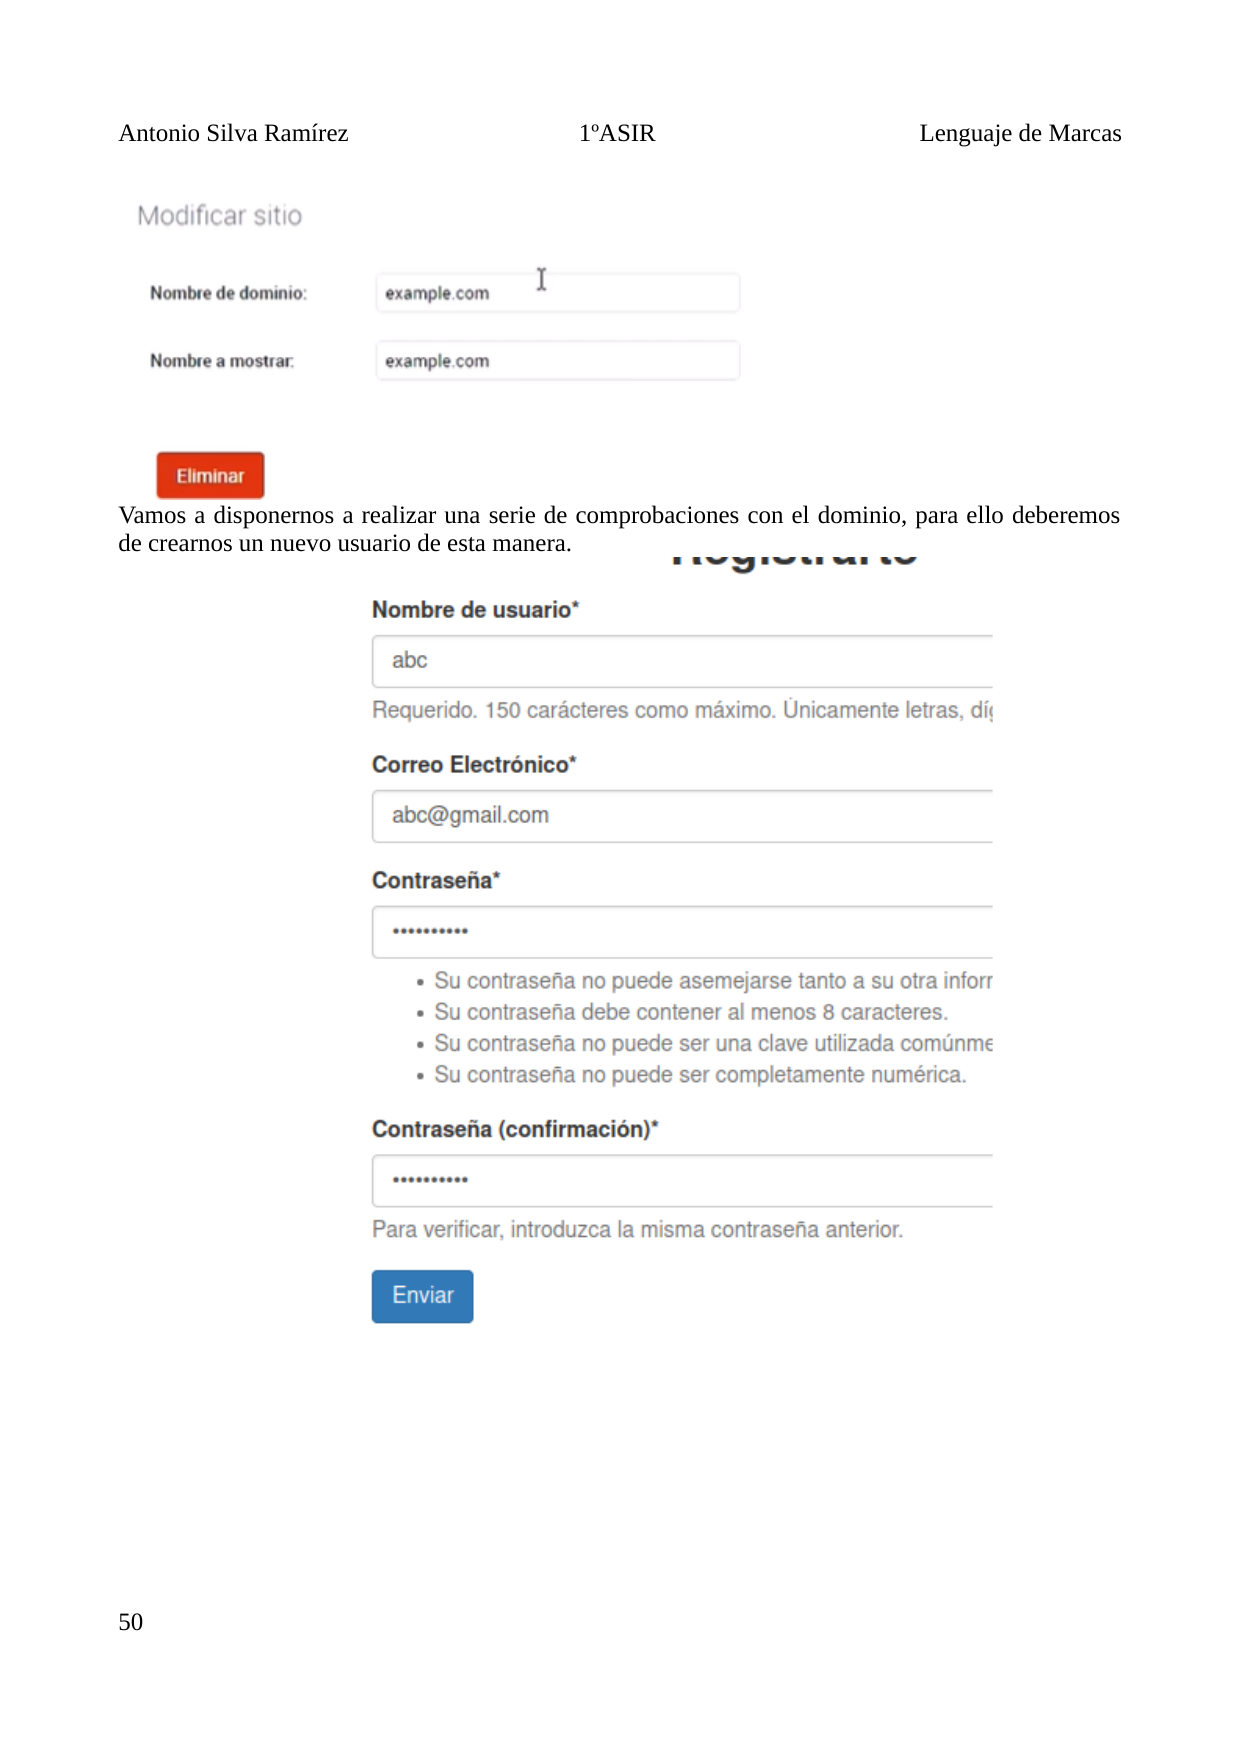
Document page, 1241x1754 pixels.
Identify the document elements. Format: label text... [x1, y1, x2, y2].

picture [118, 176, 765, 500]
picture [247, 557, 993, 1347]
text Vamos a disponernos a realizar una serie de comprobaciones con el dominio, para ello deberemos de crearnos un nuevo usuario de esta manera. [118, 500, 1122, 557]
